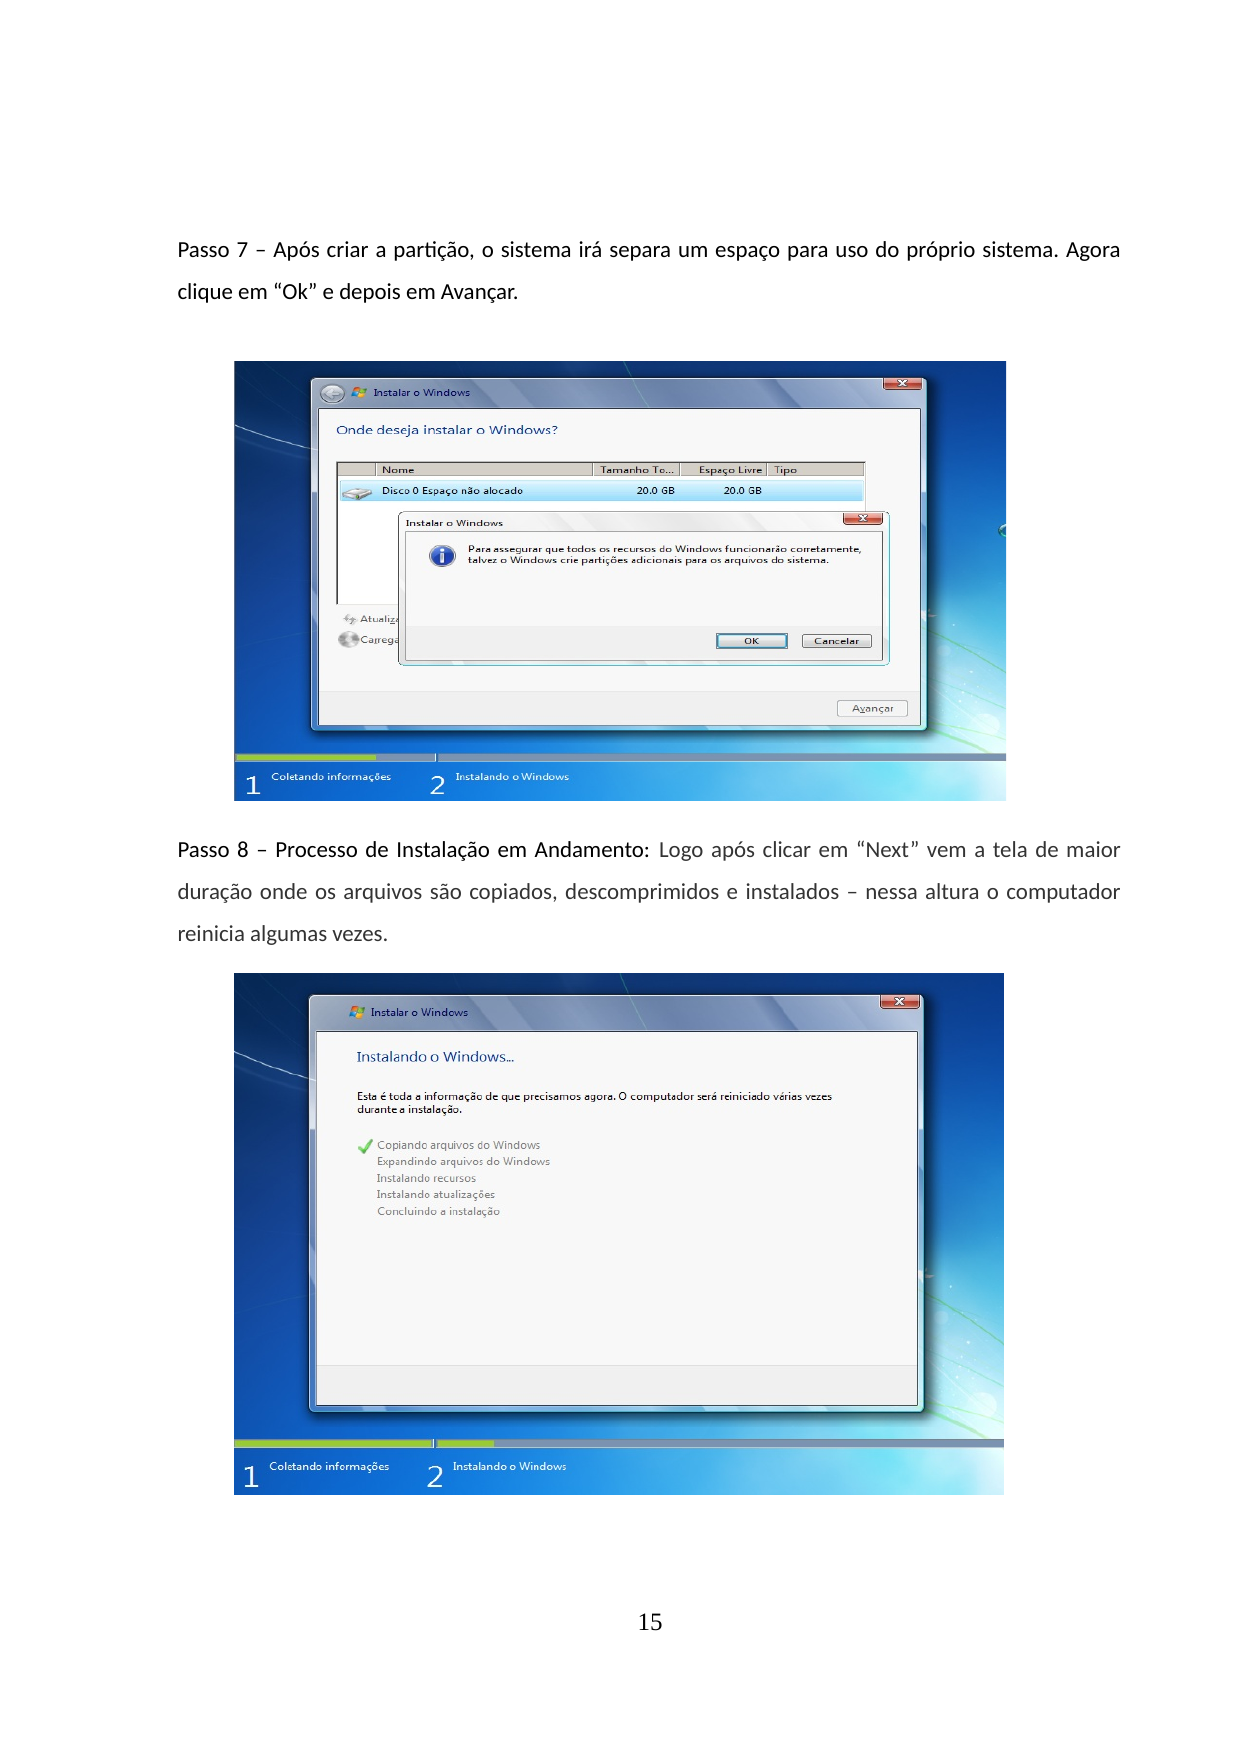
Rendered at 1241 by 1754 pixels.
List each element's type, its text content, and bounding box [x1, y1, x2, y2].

text Passo 8 – Processo de Instalação em Andamento: Logo após clicar em “Next” vem a tela de maior duração onde os arquivos são copiados, descomprimidos e instalados – nessa altura o computador reinicia algumas vezes. [177, 835, 1122, 947]
text Passo 7 – Após criar a partição, o sistema irá separa um espaço para uso do próprio sistema. Agora clique em “Ok” e depois em Avançar. [177, 235, 1122, 305]
picture [234, 973, 1004, 1495]
picture [234, 361, 1007, 801]
